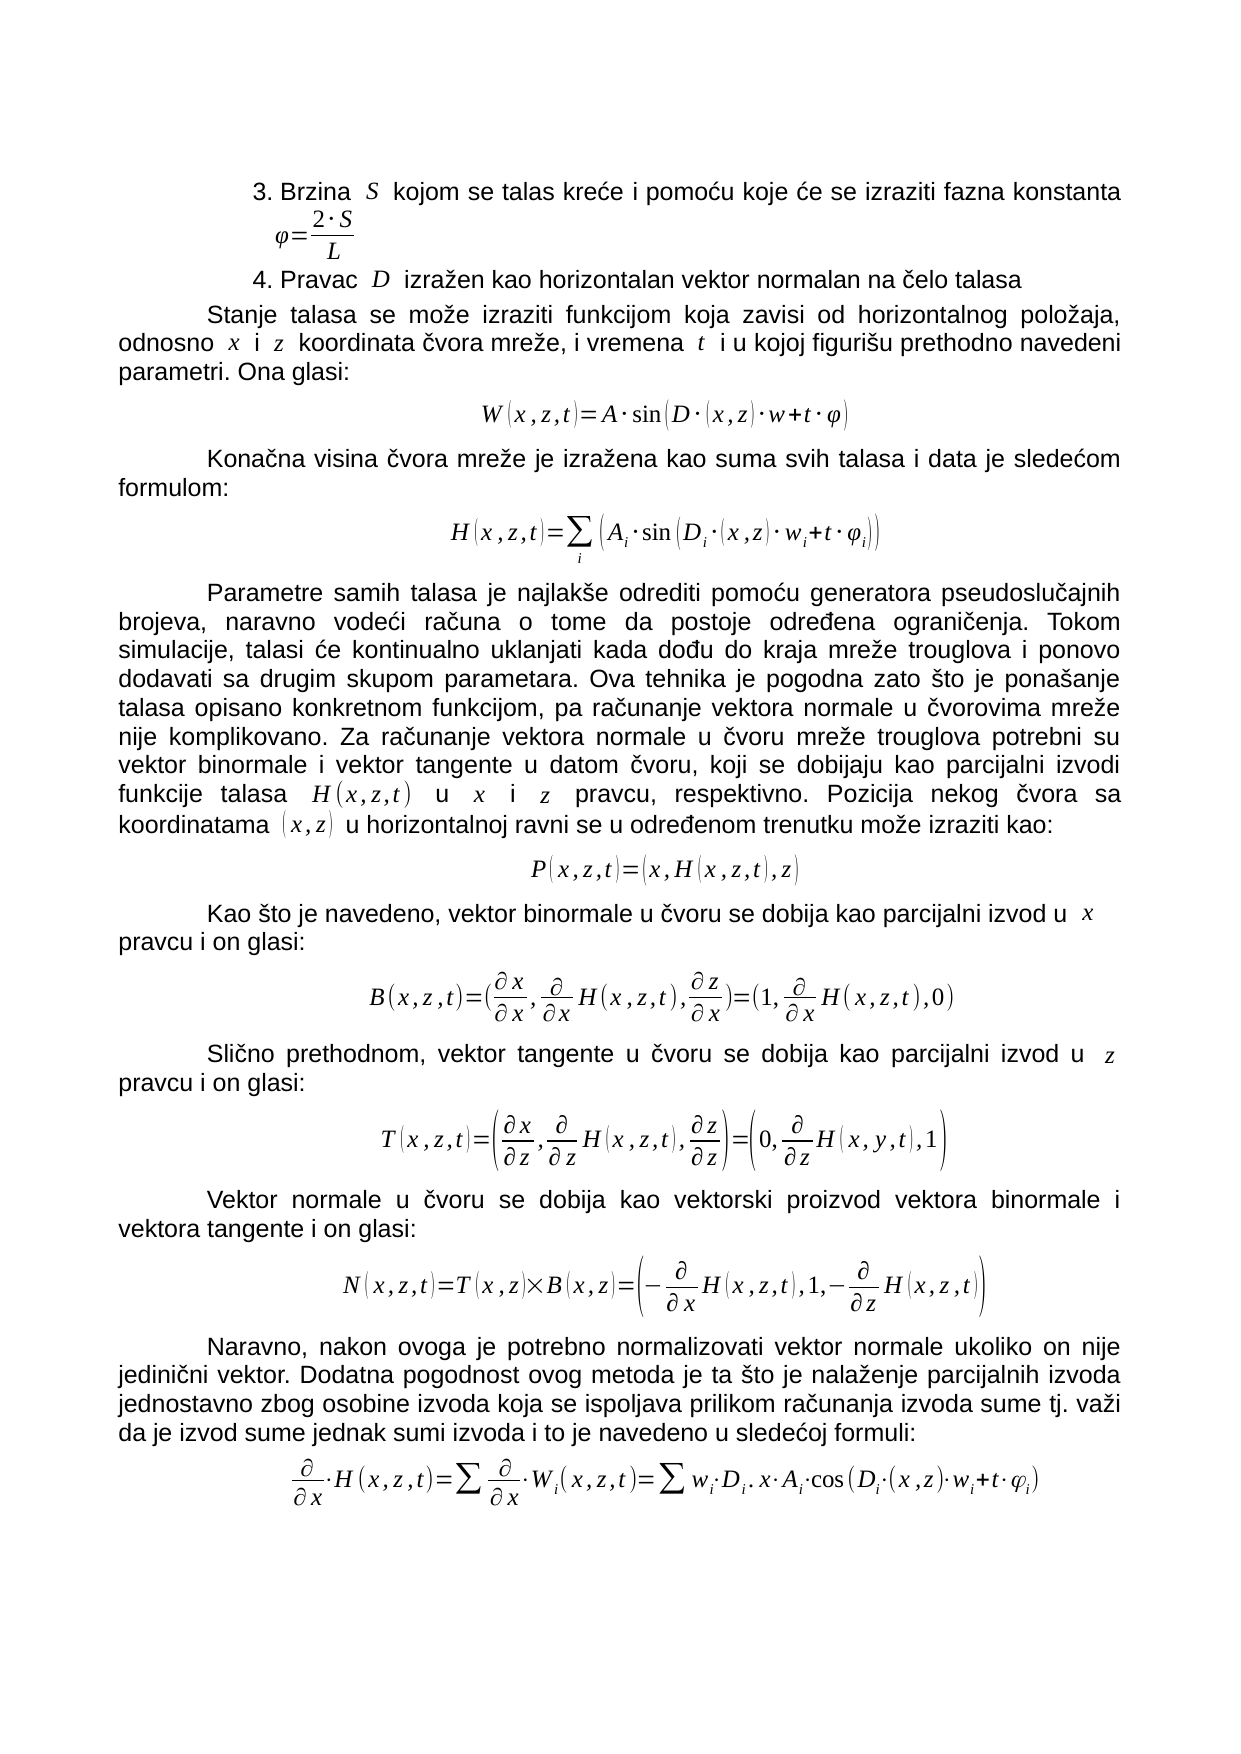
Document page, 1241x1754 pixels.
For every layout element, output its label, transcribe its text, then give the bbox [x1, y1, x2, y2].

list Brzina kojom se talas kreće i pomoću koje će se izraziti fazna konstanta [252, 177, 1122, 265]
text Konačna visina čvora mreže je izražena kao suma svih talasa i data je sledećom formulom: [118, 444, 1122, 501]
text Slično prethodnom, vektor tangente u čvoru se dobija kao parcijalni izvod u pravcu i on glasi: [118, 1039, 1122, 1096]
text Kao što je navedeno, vektor binormale u čvoru se dobija kao parcijalni izvod u pravcu i on glasi: [118, 899, 1122, 956]
text Parametre samih talasa je najlakše odrediti pomoću generatora pseudoslučajnih brojeva, naravno vodeći računa o tome da postoje određena ograničenja. Tokom simulacije, talasi će kontinualno uklanjati kada dođu do kraja mreže trouglova i ponovo dodavati sa drugim skupom parametara. Ova tehnika je pogodna zato što je ponašanje talasa opisano konkretnom funkcijom, pa računanje vektora normale u čvorovima mreže nije komplikovano. Za računanje vektora normale u čvoru mreže trouglova potrebni su vektor binormale i vektor tangente u datom čvoru, koji se dobijaju kao parcijalni izvodi funkcije talasa u i pravcu, respektivno. Pozicija nekog čvora sa koordinatama u horizontalnoj ravni se u određenom trenutku može izraziti kao: [118, 578, 1122, 841]
text Stanje talasa se može izraziti funkcijom koja zavisi od horizontalnog položaja, odnosno i koordinata čvora mreže, i vremena i u kojoj figurišu prethodno navedeni parametri. Ona glasi: [118, 299, 1122, 386]
list Pravac izražen kao horizontalan vektor normalan na čelo talasa [252, 265, 1122, 294]
text Vektor normale u čvoru se dobija kao vektorski proizvod vektora binormale i vektora tangente i on glasi: [118, 1185, 1122, 1243]
text Naravno, nakon ovoga je potrebno normalizovati vektor normale ukoliko on nije jedinični vektor. Dodatna pogodnost ovog metoda je ta što je nalaženje parcijalnih izvoda jednostavno zbog osobine izvoda koja se ispoljava prilikom računanja izvoda sume tj. važi da je izvod sume jednak sumi izvoda i to je navedeno u sledećoj formuli: [118, 1331, 1122, 1446]
